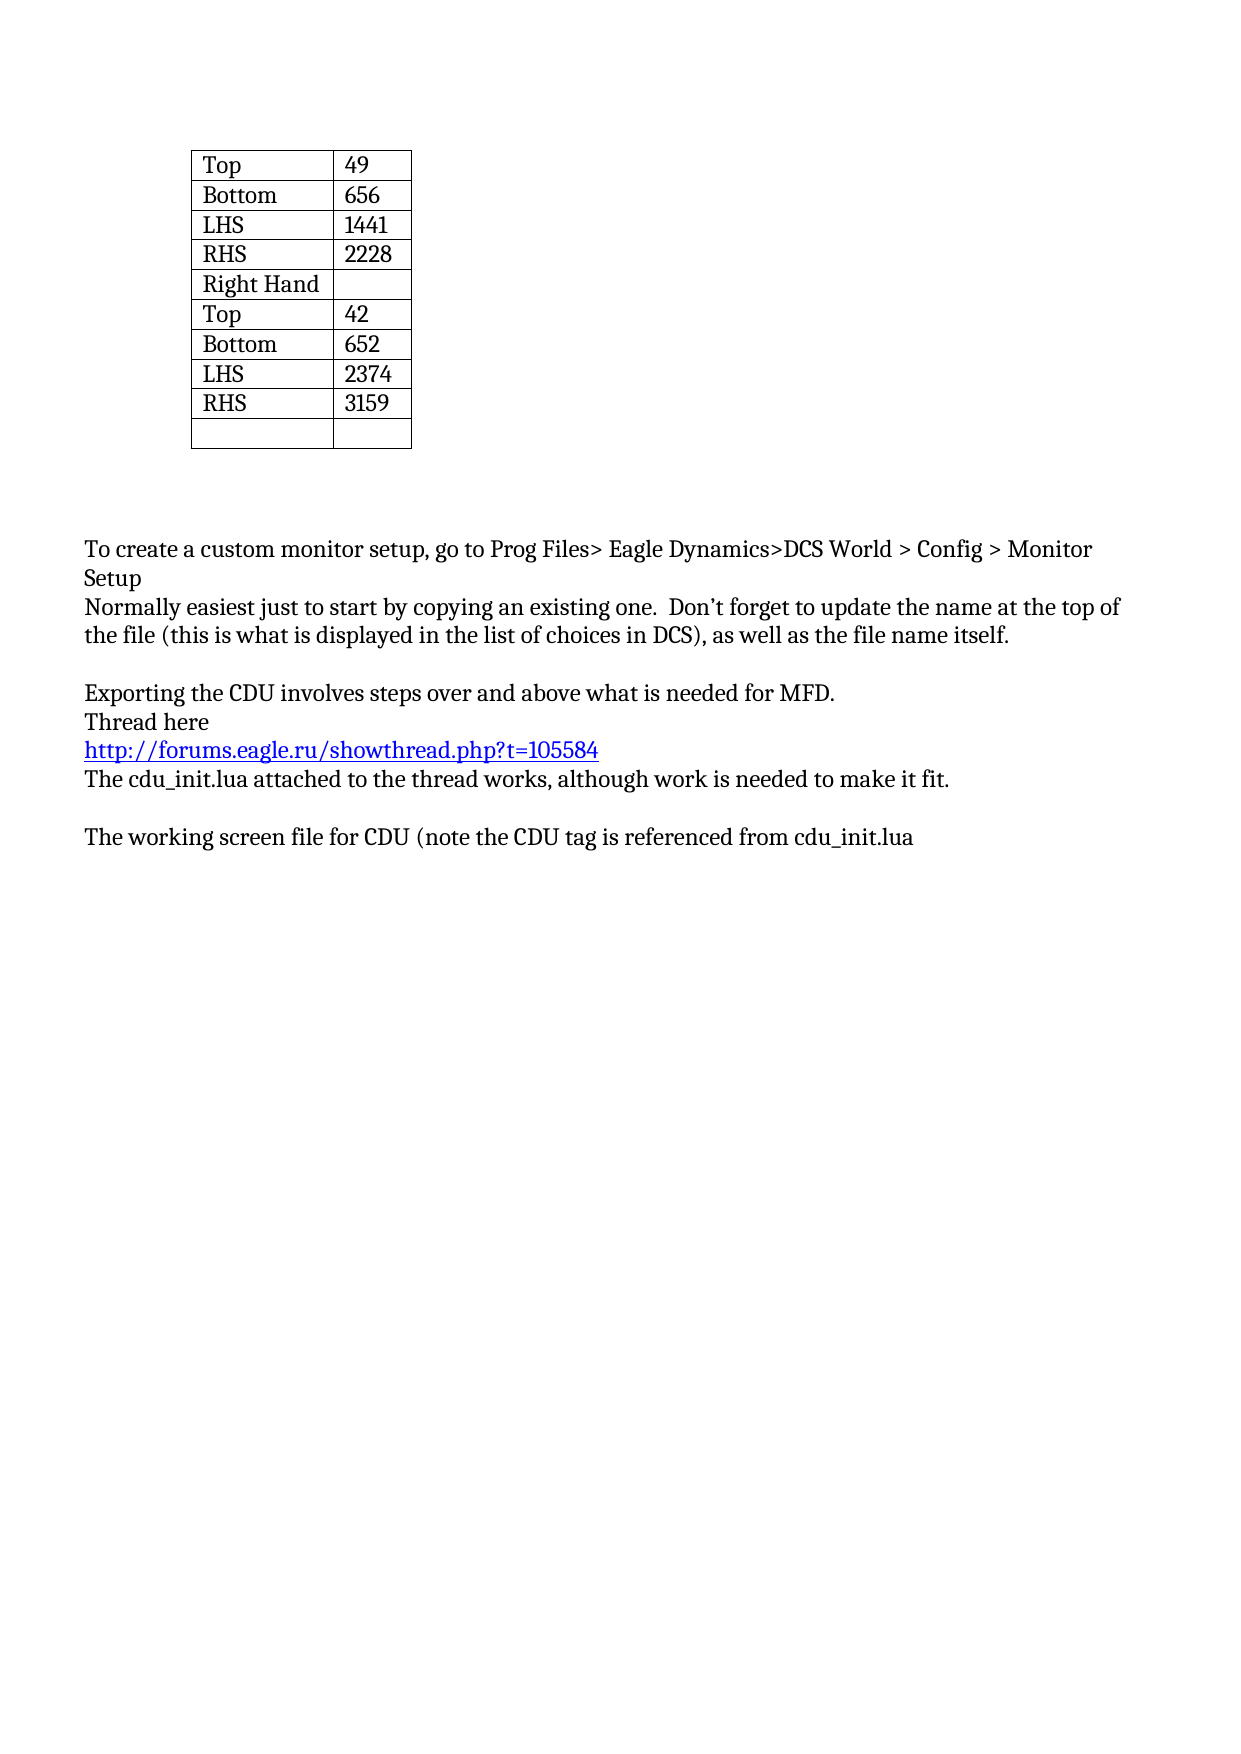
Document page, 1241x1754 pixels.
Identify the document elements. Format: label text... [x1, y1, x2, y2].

table_cell [334, 419, 411, 448]
table_cell LHS [192, 211, 333, 239]
text http://forums.eagle.ru/showthread.php?t=105584 [84, 736, 1148, 765]
table_cell 656 [334, 181, 411, 209]
table_cell Right Hand [192, 270, 333, 299]
table_cell 42 [334, 300, 411, 329]
table_cell [334, 270, 411, 299]
table_cell 1441 [334, 211, 411, 239]
table_cell RHS [192, 240, 333, 269]
text Exporting the CDU involves steps over and above what is needed for MFD. [84, 679, 1148, 708]
table_cell 49 [334, 151, 411, 180]
table_cell Top [192, 151, 333, 180]
table_cell Top [192, 300, 333, 329]
text To create a custom monitor setup, go to Prog Files> Eagle Dynamics>DCS World > Config > Monitor Setup [84, 535, 1148, 593]
table_cell 3159 [334, 389, 411, 418]
table_cell 2228 [334, 240, 411, 269]
table_cell 2374 [334, 360, 411, 388]
table_cell 652 [334, 330, 411, 358]
table_cell RHS [192, 389, 333, 418]
table_cell Bottom [192, 330, 333, 358]
text The working screen file for CDU (note the CDU tag is referenced from cdu_init.lua [84, 823, 1148, 851]
table_cell LHS [192, 360, 333, 388]
table_cell Bottom [192, 181, 333, 209]
text Normally easiest just to start by copying an existing one. Don’t forget to update the name at the top of the file (this is what is displayed in the list of choices in DCS), as well as the file name itself. [84, 593, 1148, 650]
text The cdu_init.lua attached to the thread works, although work is needed to make it fit. [84, 765, 1148, 794]
table_cell [192, 419, 333, 448]
text Thread here [84, 708, 1148, 736]
